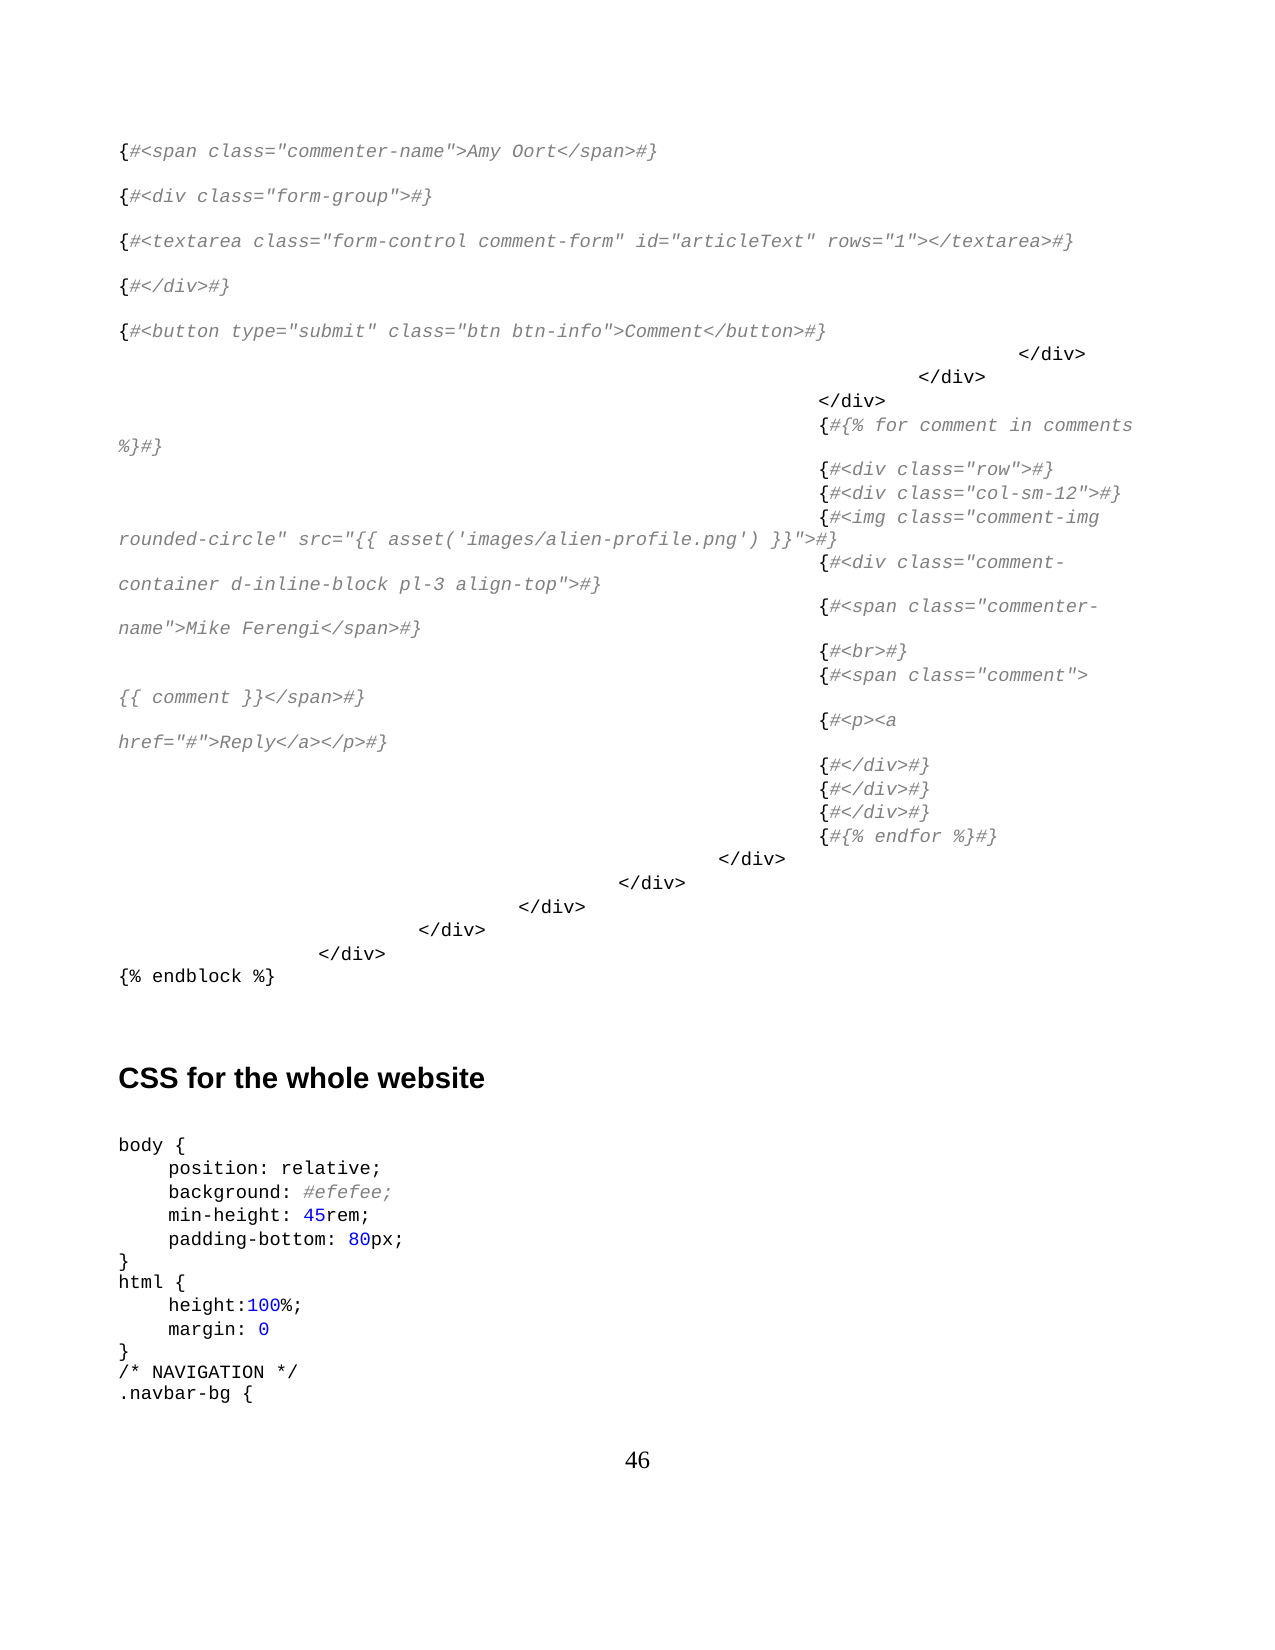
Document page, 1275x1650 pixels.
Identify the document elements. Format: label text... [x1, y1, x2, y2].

text {#<div class="comment-container d-inline-block pl-3 align-top">#} [118, 551, 1157, 596]
text </div> [118, 872, 1157, 896]
text {% endblock %} [118, 967, 1157, 988]
text {#<textarea class="form-control comment-form" id="articleText" rows="1"></textarea>#} [118, 208, 1157, 253]
text {#</div>#} [118, 777, 1157, 801]
text .navbar-bg { [118, 1384, 1157, 1405]
text {#<br>#} [118, 640, 1157, 664]
text </div> [118, 848, 1157, 872]
text {#<span class="comment"> {{ comment }}</span>#} [118, 664, 1157, 709]
text body { [118, 1136, 1157, 1157]
text min-height: 45rem; [118, 1204, 1157, 1228]
text {#<span class="commenter-name">Mike Ferengi</span>#} [118, 596, 1157, 640]
text </div> [118, 343, 1157, 366]
text {#{% endfor %}#} [118, 825, 1157, 848]
text margin: 0 [118, 1318, 1157, 1341]
text </div> [118, 366, 1157, 390]
text </div> [118, 390, 1157, 413]
text html { [118, 1273, 1157, 1294]
text {#{% for comment in comments %}#} [118, 413, 1157, 458]
text {#<button type="submit" class="btn btn-info">Comment</button>#} [118, 298, 1157, 343]
text </div> [118, 943, 1157, 967]
text {#<div class="form-group">#} [118, 163, 1157, 208]
text /* NAVIGATION */ [118, 1363, 1157, 1384]
text height:100%; [118, 1294, 1157, 1318]
text background: #efefee; [118, 1181, 1157, 1204]
text {#</div>#} [118, 253, 1157, 298]
text {#<img class="comment-img rounded-circle" src="{{ asset('images/alien-profile.png') }}">#} [118, 506, 1157, 551]
text {#</div>#} [118, 801, 1157, 825]
text {#<p><a href="#">Reply</a></p>#} [118, 709, 1157, 754]
text {#<div class="col-sm-12">#} [118, 482, 1157, 506]
text {#</div>#} [118, 754, 1157, 777]
text position: relative; [118, 1157, 1157, 1181]
text {#<span class="commenter-name">Amy Oort</span>#} [118, 118, 1157, 163]
text {#<div class="row">#} [118, 458, 1157, 482]
text } [118, 1252, 1157, 1273]
text </div> [118, 919, 1157, 943]
subtitle CSS for the whole website [118, 1061, 1157, 1094]
text padding-bottom: 80px; [118, 1228, 1157, 1252]
text } [118, 1341, 1157, 1363]
text </div> [118, 896, 1157, 919]
